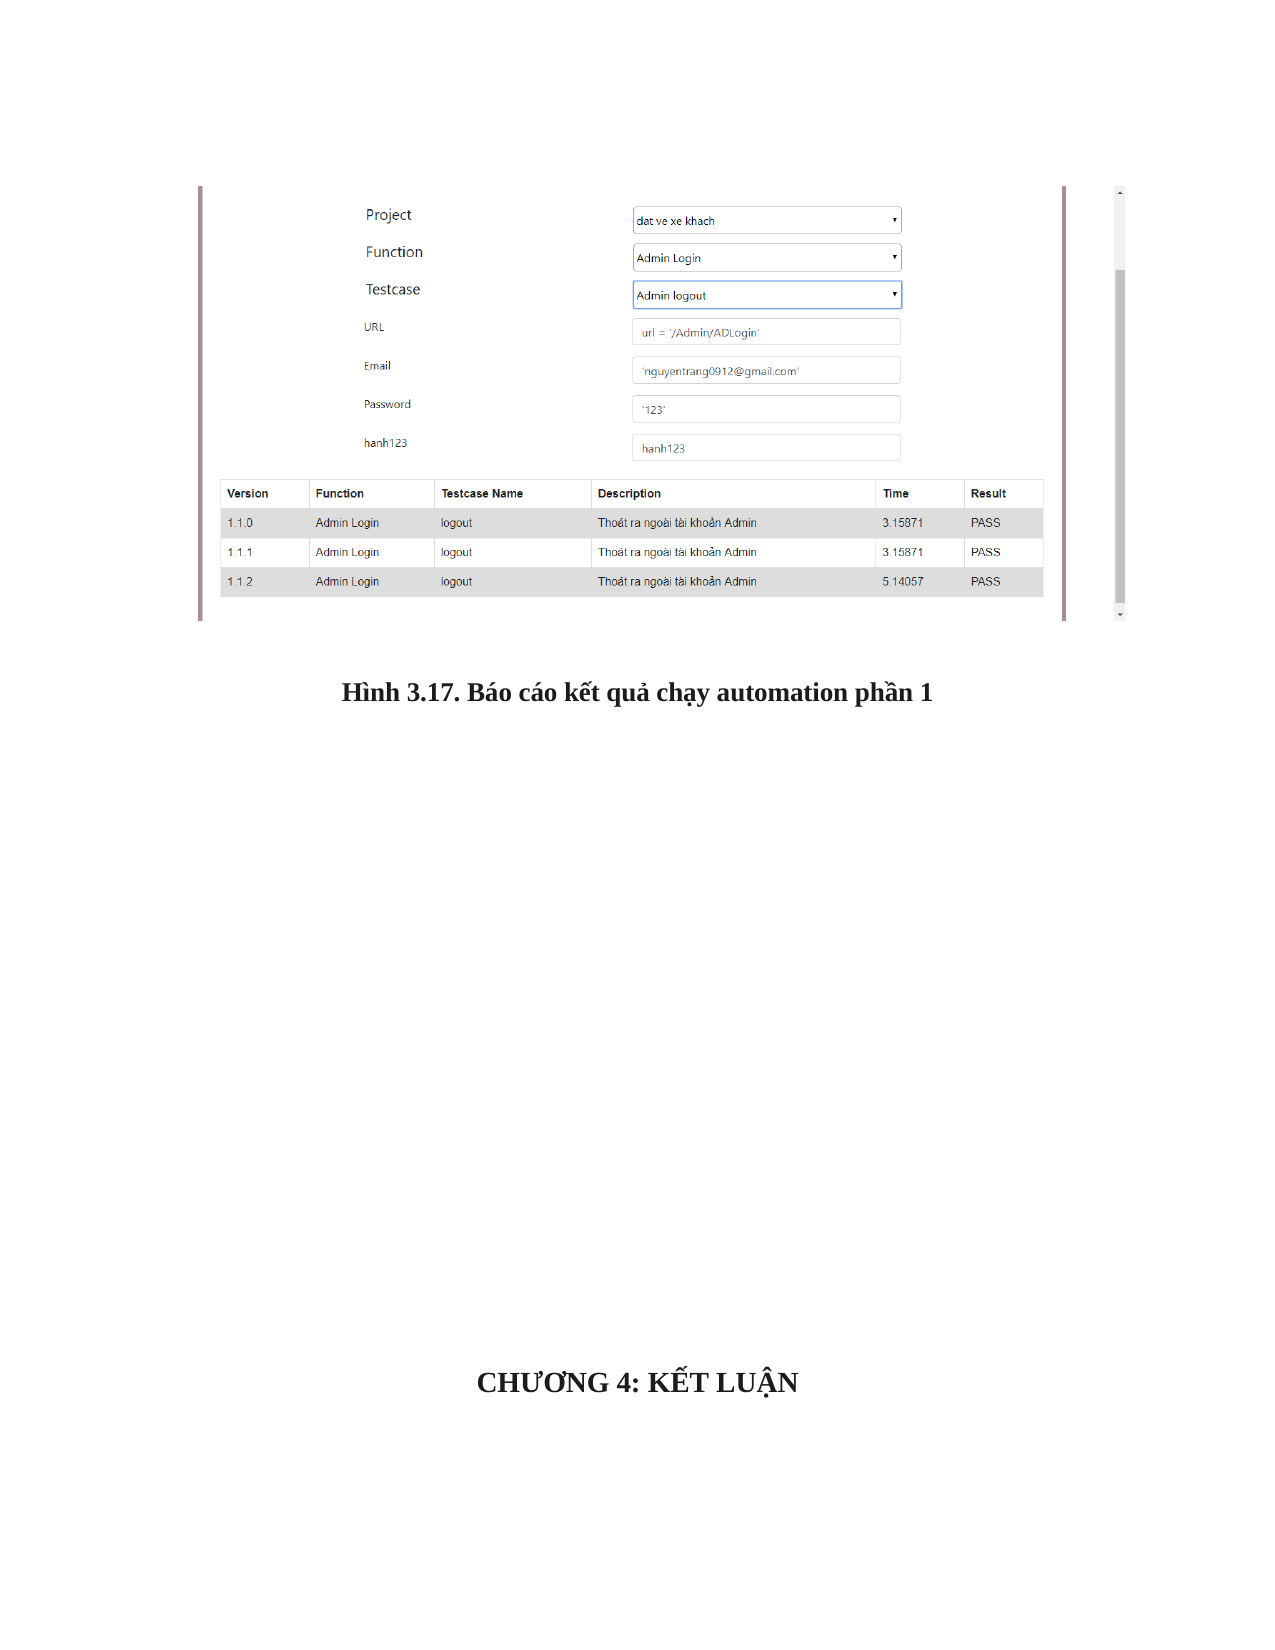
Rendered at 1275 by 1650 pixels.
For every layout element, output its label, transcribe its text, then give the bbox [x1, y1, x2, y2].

text CHƯƠNG 4: KẾT LUẬN [150, 1365, 1125, 1399]
text Hình 3.17. Báo cáo kết quả chạy automation phần 1 [150, 676, 1125, 707]
